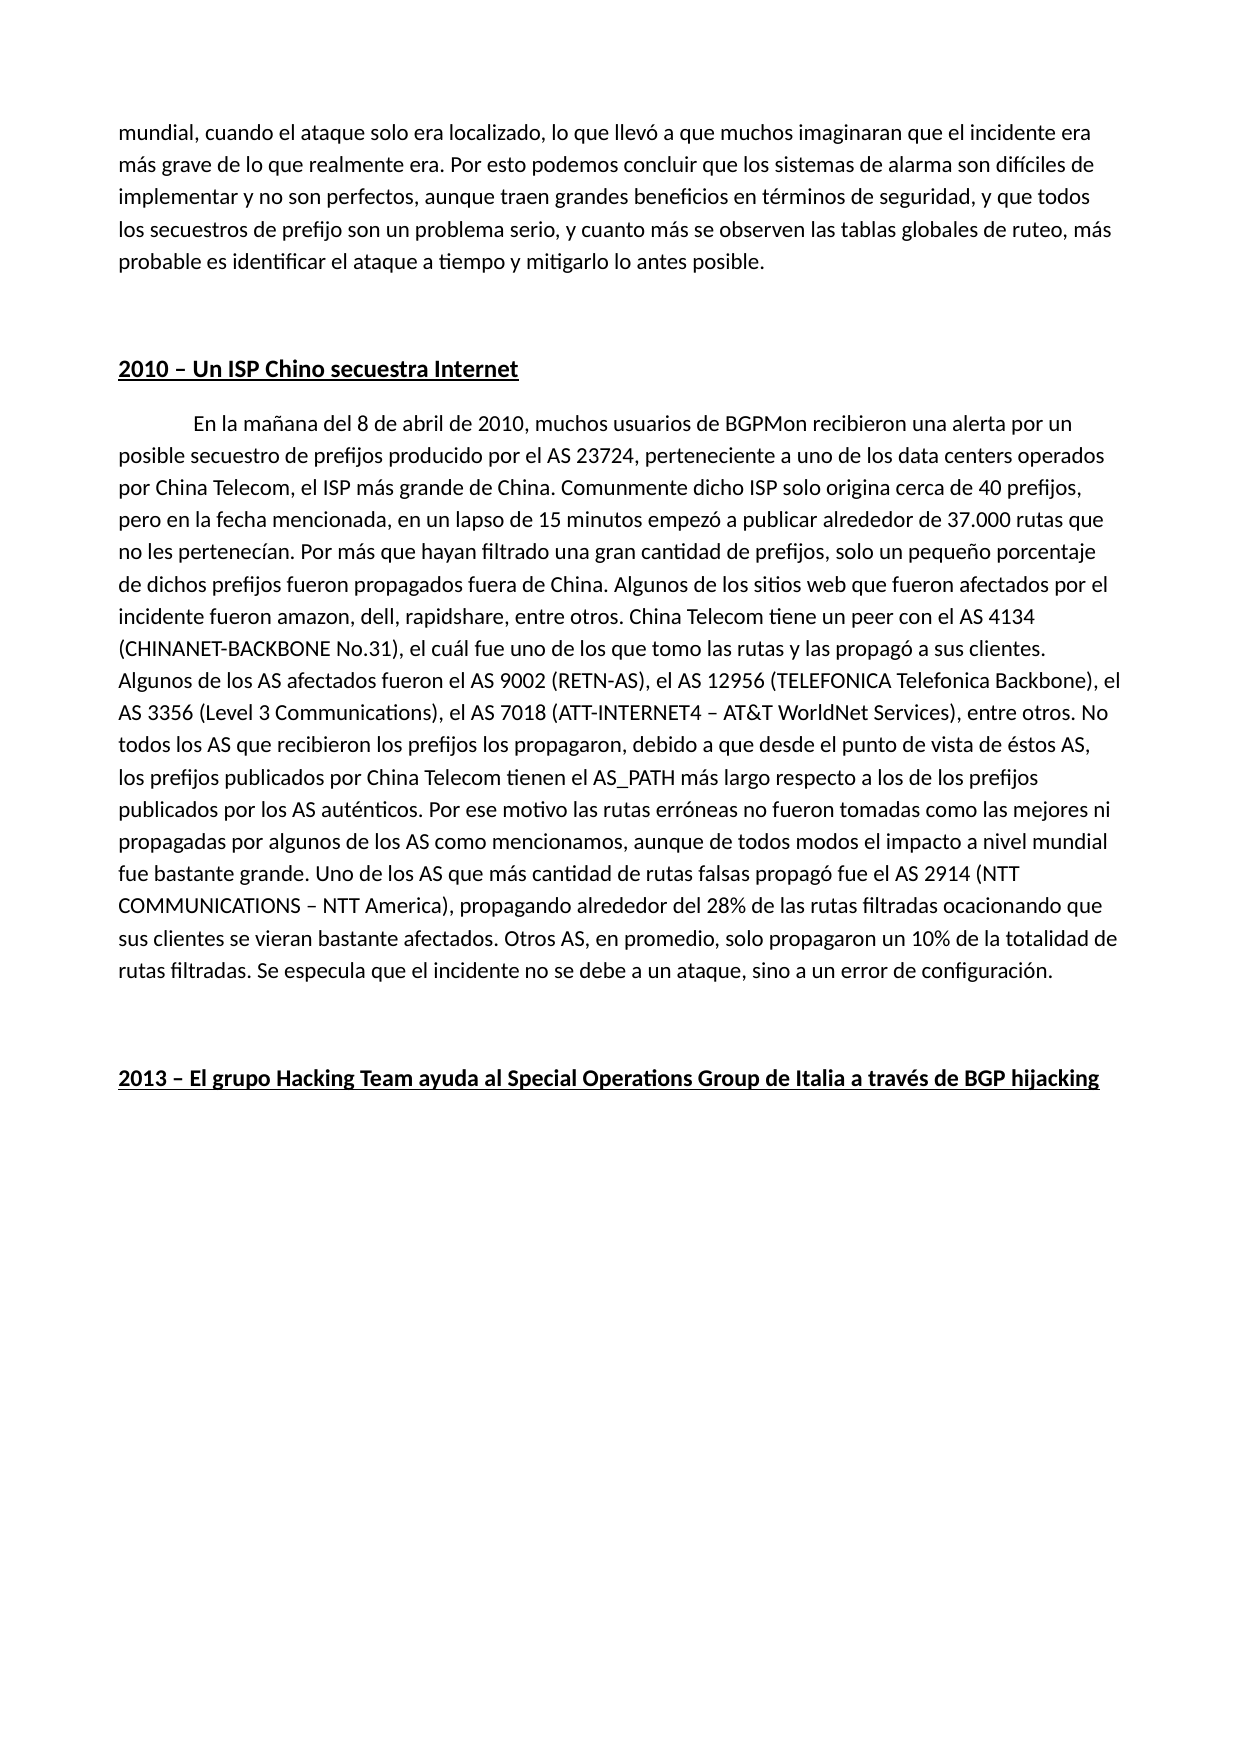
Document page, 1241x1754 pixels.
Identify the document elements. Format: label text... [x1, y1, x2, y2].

text mundial, cuando el ataque solo era localizado, lo que llevó a que muchos imaginaran que el incidente era más grave de lo que realmente era. Por esto podemos concluir que los sistemas de alarma son difíciles de implementar y no son perfectos, aunque traen grandes beneficios en términos de seguridad, y que todos los secuestros de prefijo son un problema serio, y cuanto más se observen las tablas globales de ruteo, más probable es identificar el ataque a tiempo y mitigarlo lo antes posible. [118, 118, 1122, 275]
text 2010 – Un ISP Chino secuestra Internet [118, 353, 1122, 383]
text En la mañana del 8 de abril de 2010, muchos usuarios de BGPMon recibieron una alerta por un posible secuestro de prefijos producido por el AS 23724, perteneciente a uno de los data centers operados por China Telecom, el ISP más grande de China. Comunmente dicho ISP solo origina cerca de 40 prefijos, pero en la fecha mencionada, en un lapso de 15 minutos empezó a publicar alrededor de 37.000 rutas que no les pertenecían. Por más que hayan filtrado una gran cantidad de prefijos, solo un pequeño porcentaje de dichos prefijos fueron propagados fuera de China. Algunos de los sitios web que fueron afectados por el incidente fueron amazon, dell, rapidshare, entre otros. China Telecom tiene un peer con el AS 4134 (CHINANET-BACKBONE No.31), el cuál fue uno de los que tomo las rutas y las propagó a sus clientes. Algunos de los AS afectados fueron el AS 9002 (RETN-AS), el AS 12956 (TELEFONICA Telefonica Backbone), el AS 3356 (Level 3 Communications), el AS 7018 (ATT-INTERNET4 – AT&T WorldNet Services), entre otros. No todos los AS que recibieron los prefijos los propagaron, debido a que desde el punto de vista de éstos AS, los prefijos publicados por China Telecom tienen el AS_PATH más largo respecto a los de los prefijos publicados por los AS auténticos. Por ese motivo las rutas erróneas no fueron tomadas como las mejores ni propagadas por algunos de los AS como mencionamos, aunque de todos modos el impacto a nivel mundial fue bastante grande. Uno de los AS que más cantidad de rutas falsas propagó fue el AS 2914 (NTT COMMUNICATIONS – NTT America), propagando alrededor del 28% de las rutas filtradas ocacionando que sus clientes se vieran bastante afectados. Otros AS, en promedio, solo propagaron un 10% de la totalidad de rutas filtradas. Se especula que el incidente no se debe a un ataque, sino a un error de configuración. [118, 409, 1122, 984]
text 2013 – El grupo Hacking Team ayuda al Special Operations Group de Italia a través de BGP hijacking [118, 1063, 1122, 1093]
